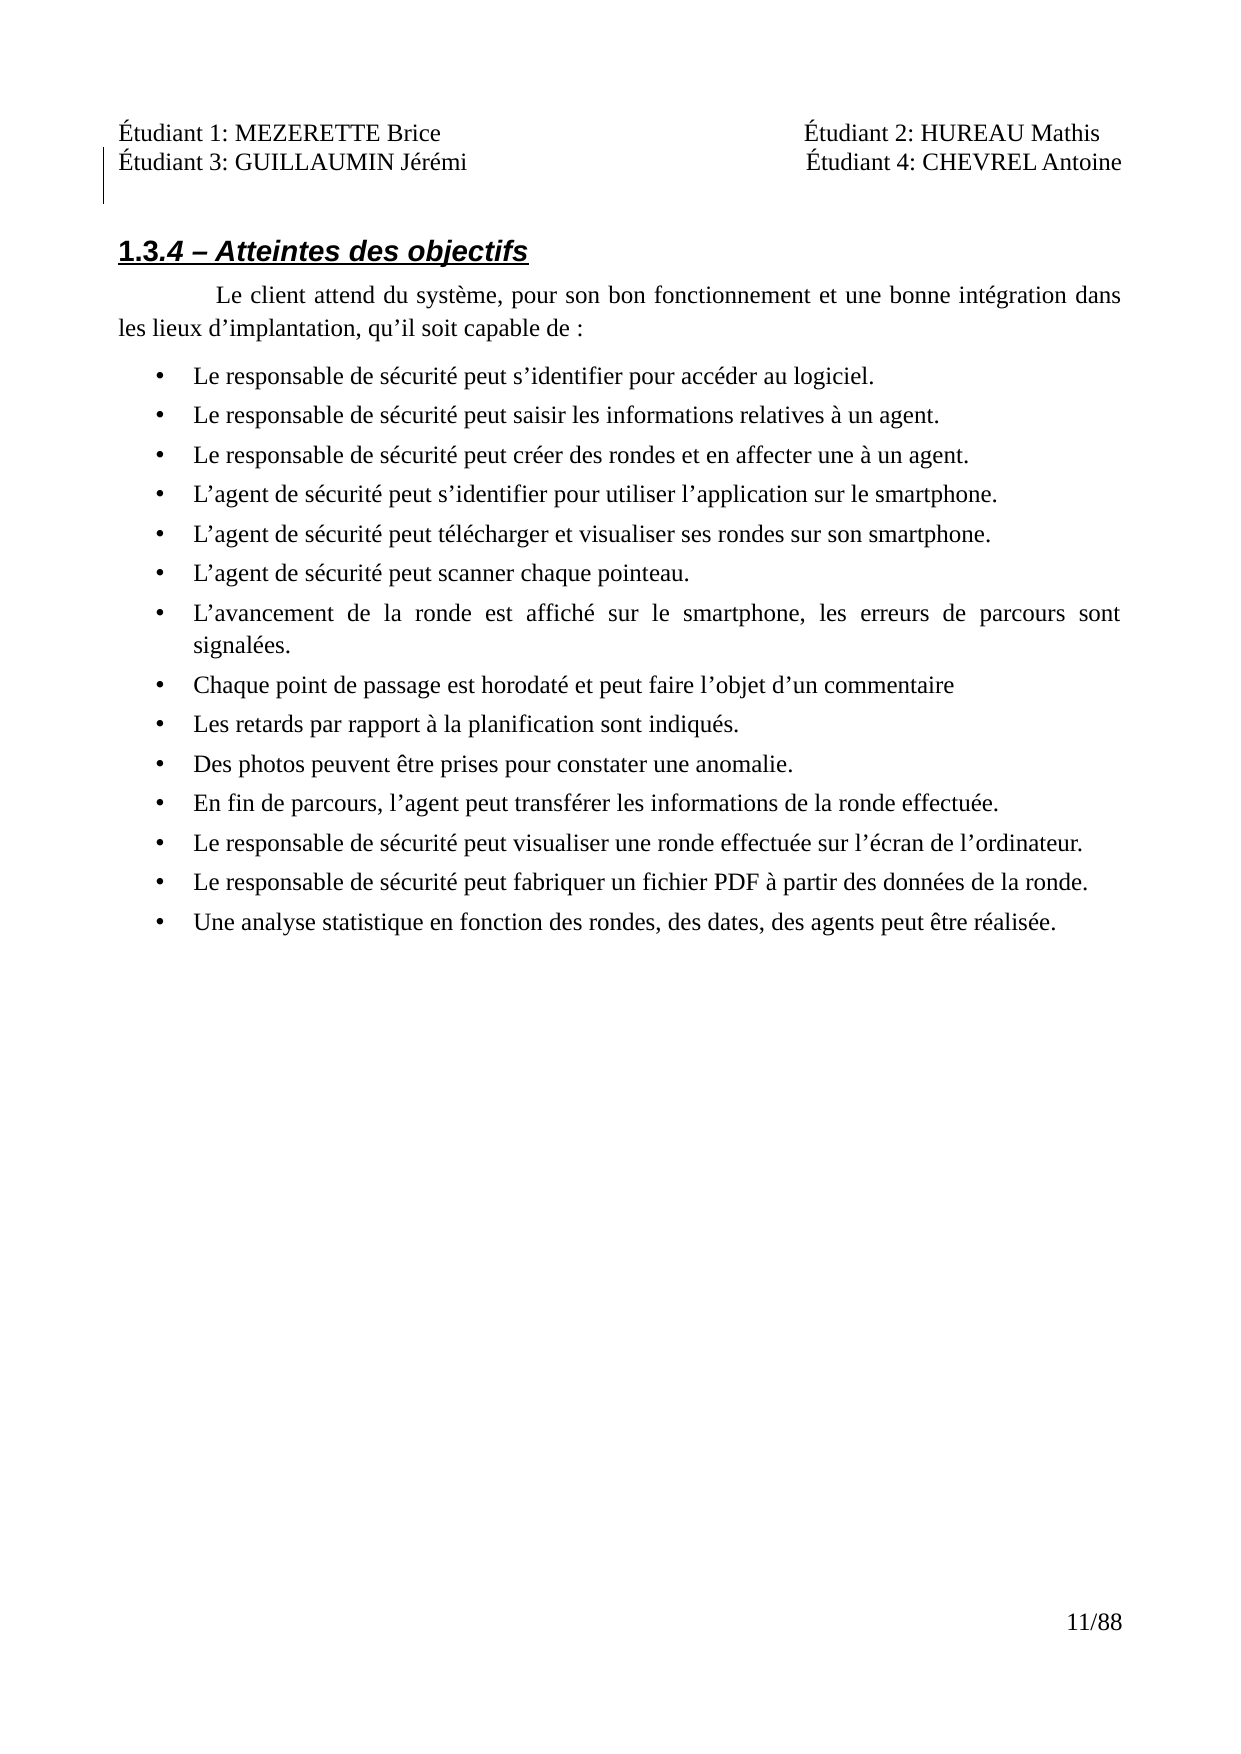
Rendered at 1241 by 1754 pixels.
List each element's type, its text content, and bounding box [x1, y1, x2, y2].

list En fin de parcours, l’agent peut transférer les informations de la ronde effectuée. [156, 788, 1122, 817]
list Le responsable de sécurité peut fabriquer un fichier PDF à partir des données de la ronde. [156, 867, 1122, 896]
list Le responsable de sécurité peut visualiser une ronde effectuée sur l’écran de l’ordinateur. [156, 828, 1122, 857]
list Les retards par rapport à la planification sont indiqués. [156, 709, 1122, 738]
list Le responsable de sécurité peut créer des rondes et en affecter une à un agent. [156, 440, 1122, 468]
list L’agent de sécurité peut s’identifier pour utiliser l’application sur le smartphone. [156, 479, 1122, 508]
list L’avancement de la ronde est affiché sur le smartphone, les erreurs de parcours sont signalées. [156, 598, 1122, 659]
list L’agent de sécurité peut télécharger et visualiser ses rondes sur son smartphone. [156, 519, 1122, 547]
list Des photos peuvent être prises pour constater une anomalie. [156, 749, 1122, 778]
list Le responsable de sécurité peut s’identifier pour accéder au logiciel. [156, 361, 1122, 389]
list Le responsable de sécurité peut saisir les informations relatives à un agent. [156, 400, 1122, 429]
list Une analyse statistique en fonction des rondes, des dates, des agents peut être réalisée. [156, 907, 1122, 936]
subtitle 1.3.4 – Atteintes des objectifs [118, 234, 1122, 268]
list Chaque point de passage est horodaté et peut faire l’objet d’un commentaire [156, 670, 1122, 699]
list L’agent de sécurité peut scanner chaque pointeau. [156, 558, 1122, 587]
text Le client attend du système, pour son bon fonctionnement et une bonne intégration dans les lieux d’implantation, qu’il soit capable de : [118, 280, 1122, 342]
